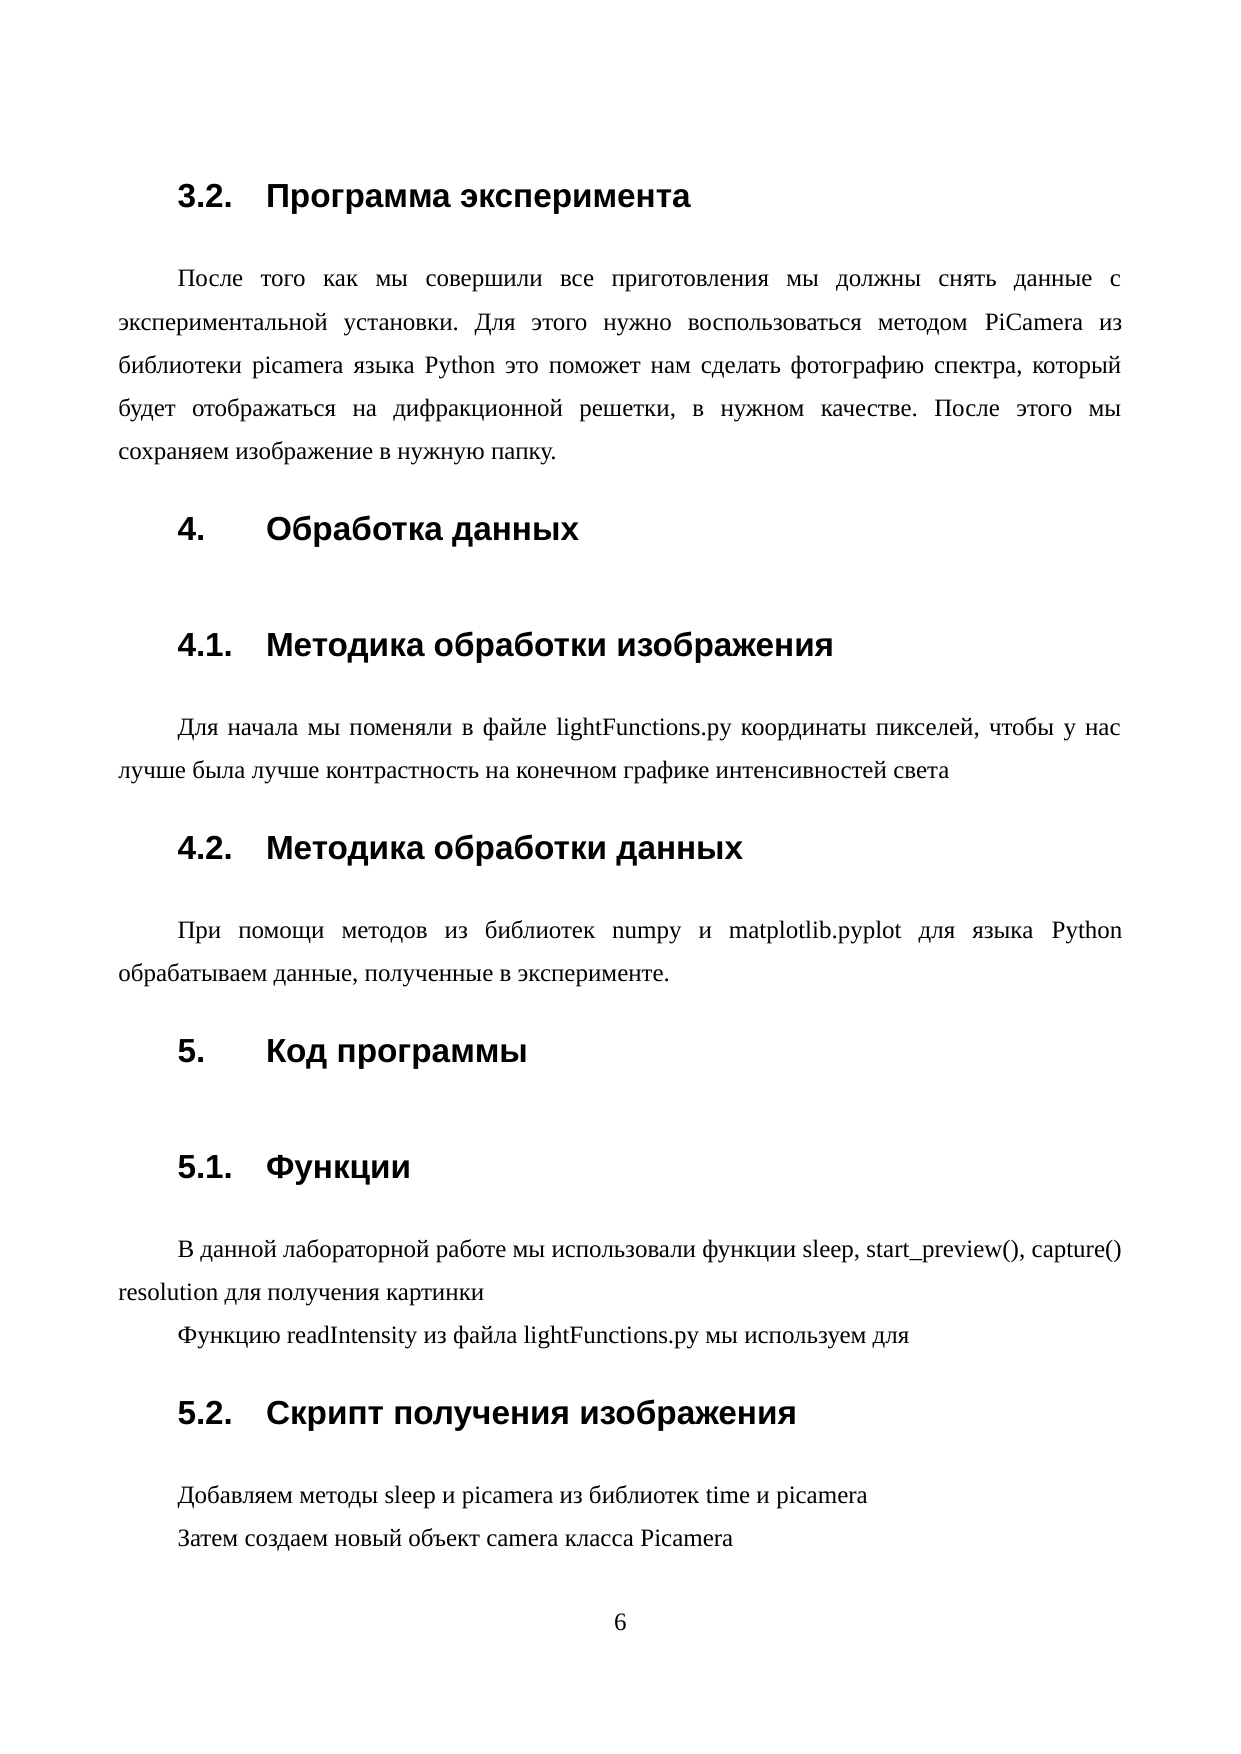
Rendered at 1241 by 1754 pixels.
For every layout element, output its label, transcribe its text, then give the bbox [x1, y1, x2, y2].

text В данной лабораторной работе мы использовали функции sleep, start_preview(), capture() [118, 1234, 1122, 1263]
subtitle Код программы [118, 1031, 1122, 1069]
subtitle Методика обработки данных [118, 828, 1122, 866]
subtitle Методика обработки изображения [118, 625, 1122, 663]
text resolution для получения картинки [118, 1277, 1122, 1306]
subtitle Обработка данных [118, 508, 1122, 547]
subtitle Скрипт получения изображения [118, 1393, 1122, 1432]
text Добавляем методы sleep и picamera из библиотек time и picamera [118, 1480, 1122, 1509]
subtitle Программа эксперимента [118, 176, 1122, 215]
text При помощи методов из библиотек numpy и matplotlib.pyplot для языка Python обрабатываем данные, полученные в эксперименте. [118, 915, 1122, 987]
subtitle Функции [118, 1147, 1122, 1186]
text Затем создаем новый объект camera класса Picamera [118, 1523, 1122, 1552]
text Функцию readIntensity из файла lightFunctions.py мы используем для [118, 1321, 1122, 1349]
text Для начала мы поменяли в файле lightFunctions.py координаты пикселей, чтобы у нас лучше была лучше контрастность на конечном графике интенсивностей света [118, 712, 1122, 784]
text После того как мы совершили все приготовления мы должны снять данные с экспериментальной установки. Для этого нужно воспользоваться методом PiCamera из библиотеки picamera языка Python это поможет нам сделать фотографию спектра, который будет отображаться на дифракционной решетки, в нужном качестве. После этого мы сохраняем изображение в нужную папку. [118, 263, 1122, 465]
